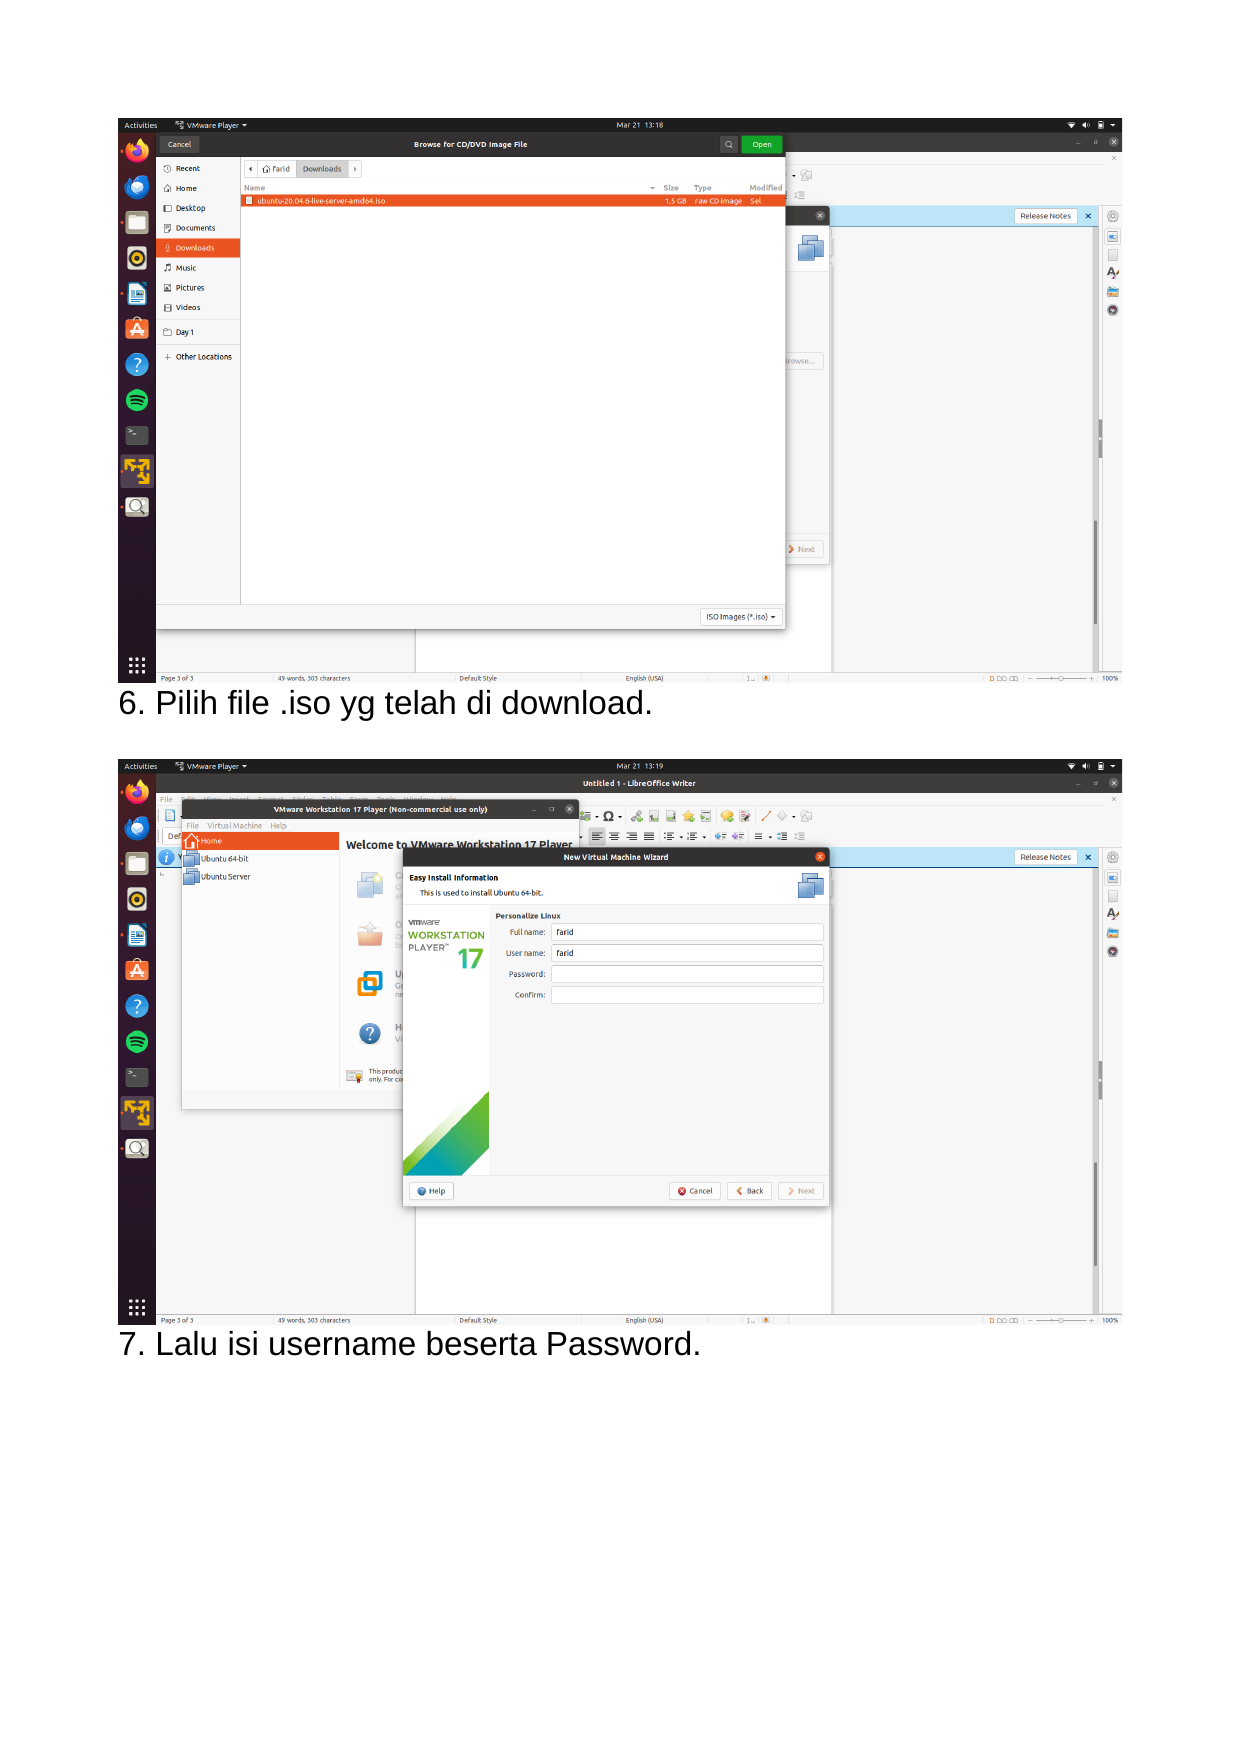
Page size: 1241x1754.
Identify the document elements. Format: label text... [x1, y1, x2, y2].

picture [118, 759, 1123, 1325]
text 7. Lalu isi username beserta Password. [118, 1325, 1122, 1363]
text 6. Pilih file .iso yg telah di download. [118, 683, 1122, 721]
picture [118, 118, 1123, 683]
